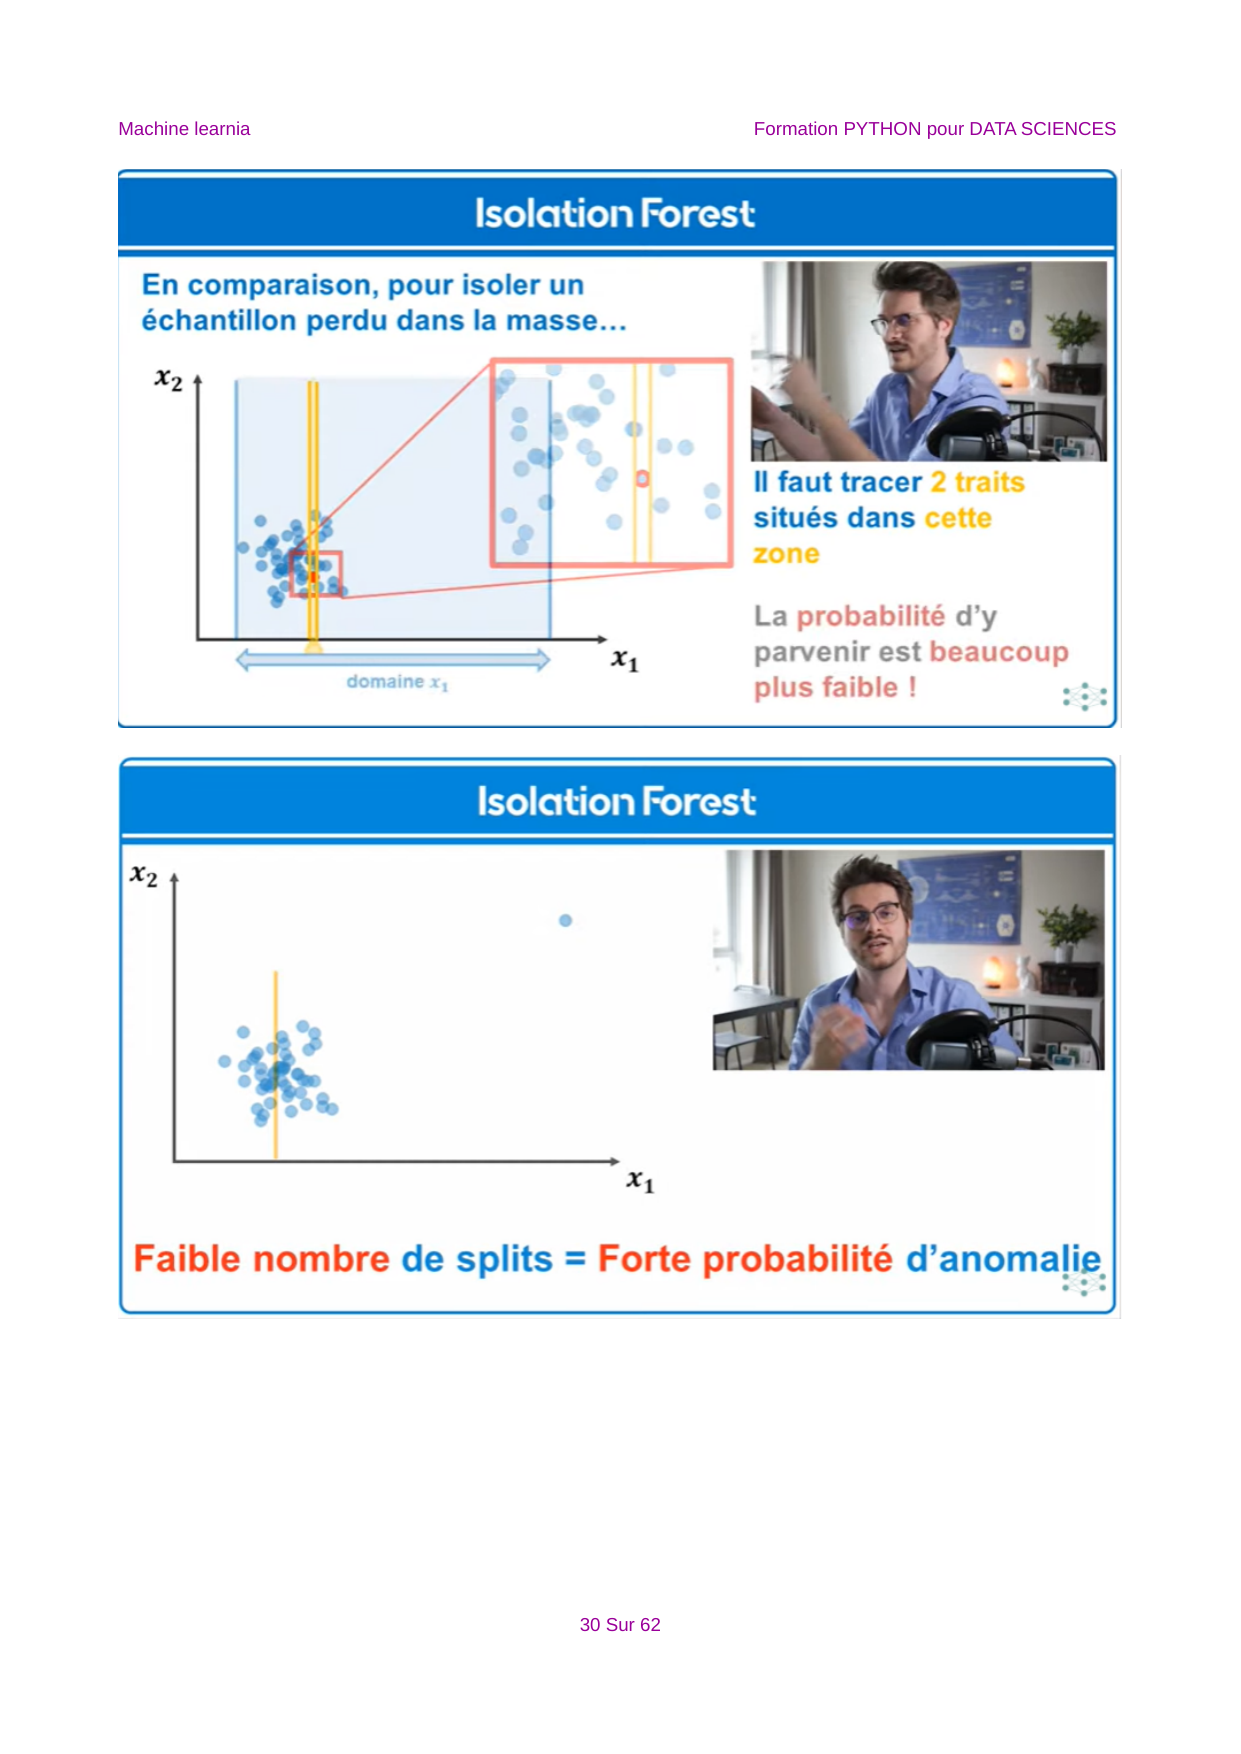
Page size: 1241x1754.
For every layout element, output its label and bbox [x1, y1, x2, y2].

picture [118, 755, 1122, 1319]
picture [118, 169, 1122, 728]
